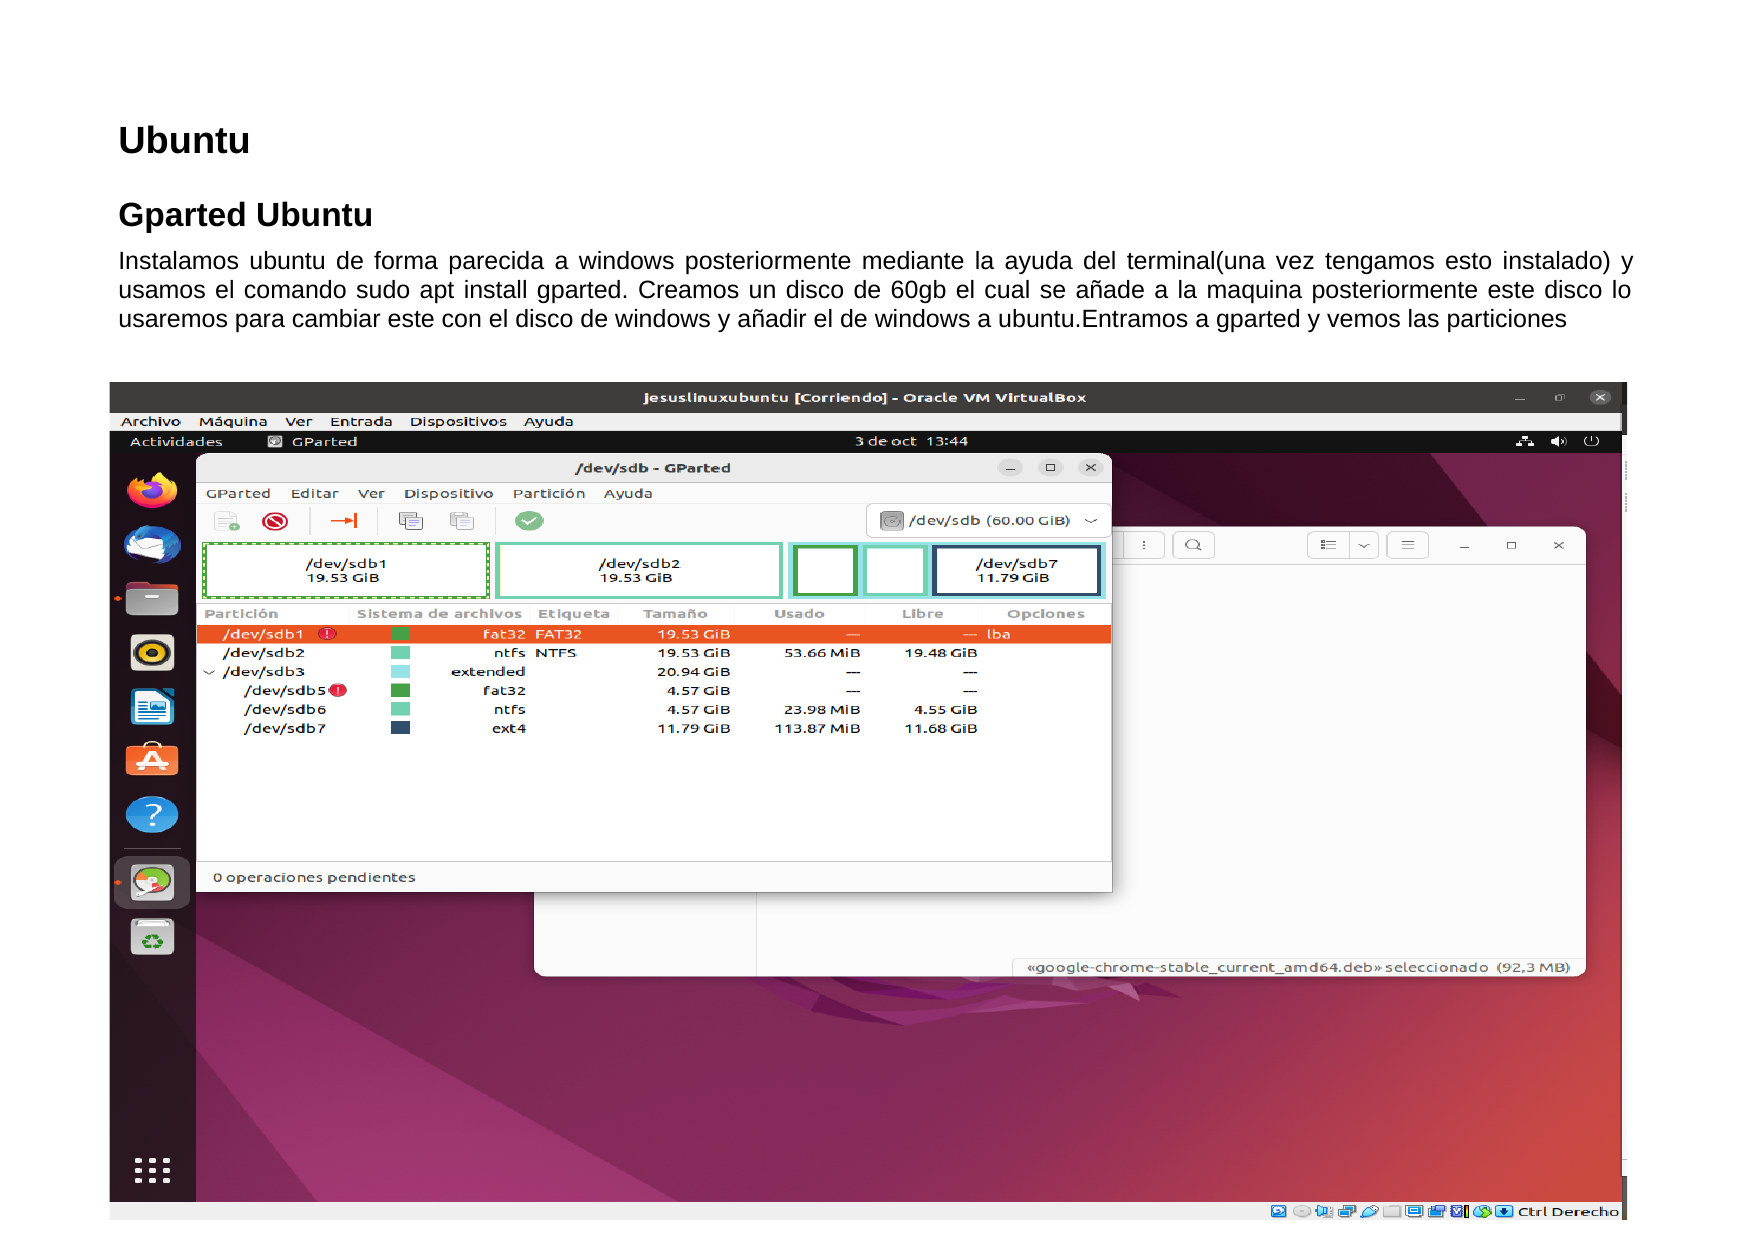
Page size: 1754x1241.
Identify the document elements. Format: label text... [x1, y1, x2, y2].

subtitle Ubuntu [118, 118, 1636, 162]
text Instalamos ubuntu de forma parecida a windows posteriormente mediante la ayuda del terminal(una vez tengamos esto instalado) y usamos el comando sudo apt install gparted. Creamos un disco de 60gb el cual se añade a la maquina posteriormente este disco lo usaremos para cambiar este con el disco de windows y añadir el de windows a ubuntu.Entramos a gparted y vemos las particiones [118, 246, 1636, 332]
subtitle Gparted Ubuntu [118, 195, 1636, 234]
picture [109, 382, 1628, 1220]
